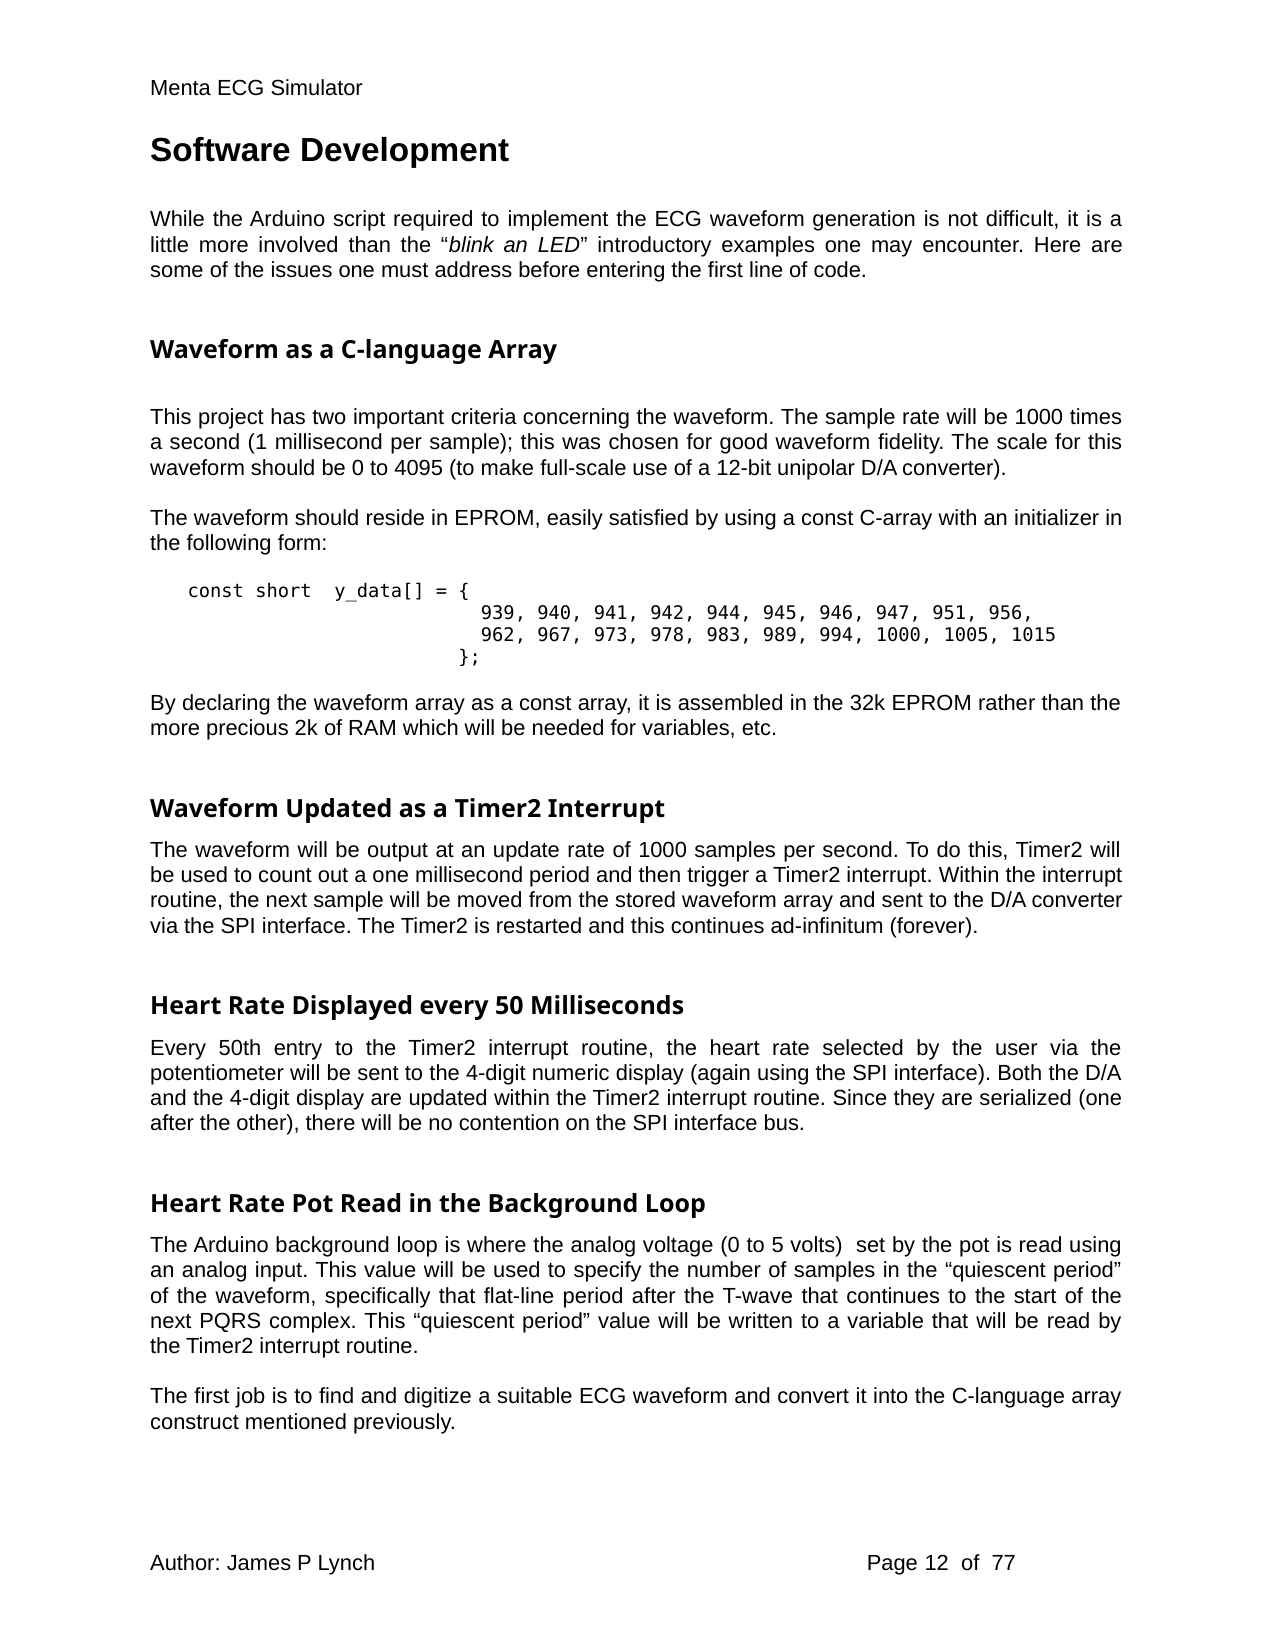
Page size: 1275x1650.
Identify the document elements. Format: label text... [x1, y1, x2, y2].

text Every 50th entry to the Timer2 interrupt routine, the heart rate selected by the user via the potentiometer will be sent to the 4-digit numeric display (again using the SPI interface). Both the D/A and the 4-digit display are updated within the Timer2 interrupt routine. Since they are serialized (one after the other), there will be no contention on the SPI interface bus. [150, 1034, 1124, 1135]
text The waveform should reside in EPROM, easily satisfied by using a const C-array with an initializer in the following form: [150, 505, 1124, 555]
text While the Arduino script required to implement the ECG waveform generation is not difficult, it is a little more involved than the “blink an LED” introductory examples one may encounter. Here are some of the issues one must address before entering the first line of code. [150, 206, 1124, 282]
text const short y_data[] = { [187, 580, 1124, 602]
text This project has two important criteria concerning the waveform. The sample rate will be 1000 times a second (1 millisecond per sample); this was chosen for good waveform fidelity. The scale for this waveform should be 0 to 4095 (to make full-scale use of a 12-bit unipolar D/A converter). [150, 404, 1124, 479]
text }; [187, 646, 1124, 668]
subtitle Waveform as a C-language Array [150, 332, 1124, 366]
text 939, 940, 941, 942, 944, 945, 946, 947, 951, 956, [187, 602, 1124, 624]
text The Arduino background loop is where the analog voltage (0 to 5 volts) set by the pot is read using an analog input. This value will be used to specify the number of samples in the “quiescent period” of the waveform, specifically that flat-line period after the T-wave that continues to the start of the next PQRS complex. This “quiescent period” value will be written to a variable that will be read by the Timer2 interrupt routine. [150, 1232, 1124, 1358]
subtitle Heart Rate Displayed every 50 Milliseconds [150, 988, 1124, 1022]
subtitle Heart Rate Pot Read in the Background Loop [150, 1186, 1124, 1220]
subtitle Waveform Updated as a Timer2 Interrupt [150, 790, 1124, 824]
subtitle Software Development [150, 130, 1124, 169]
text By declaring the waveform array as a const array, it is assembled in the 32k EPROM rather than the more precious 2k of RAM which will be needed for variables, etc. [150, 690, 1124, 740]
text The waveform will be output at an update rate of 1000 samples per second. To do this, Timer2 will be used to count out a one millisecond period and then trigger a Timer2 interrupt. Within the interrupt routine, the next sample will be moved from the stored waveform array and sent to the D/A converter via the SPI interface. The Timer2 is restarted and this continues ad-infinitum (forever). [150, 837, 1124, 938]
text 962, 967, 973, 978, 983, 989, 994, 1000, 1005, 1015 [187, 624, 1124, 646]
text The first job is to find and digitize a suitable ECG waveform and convert it into the C-language array construct mentioned previously. [150, 1383, 1124, 1434]
